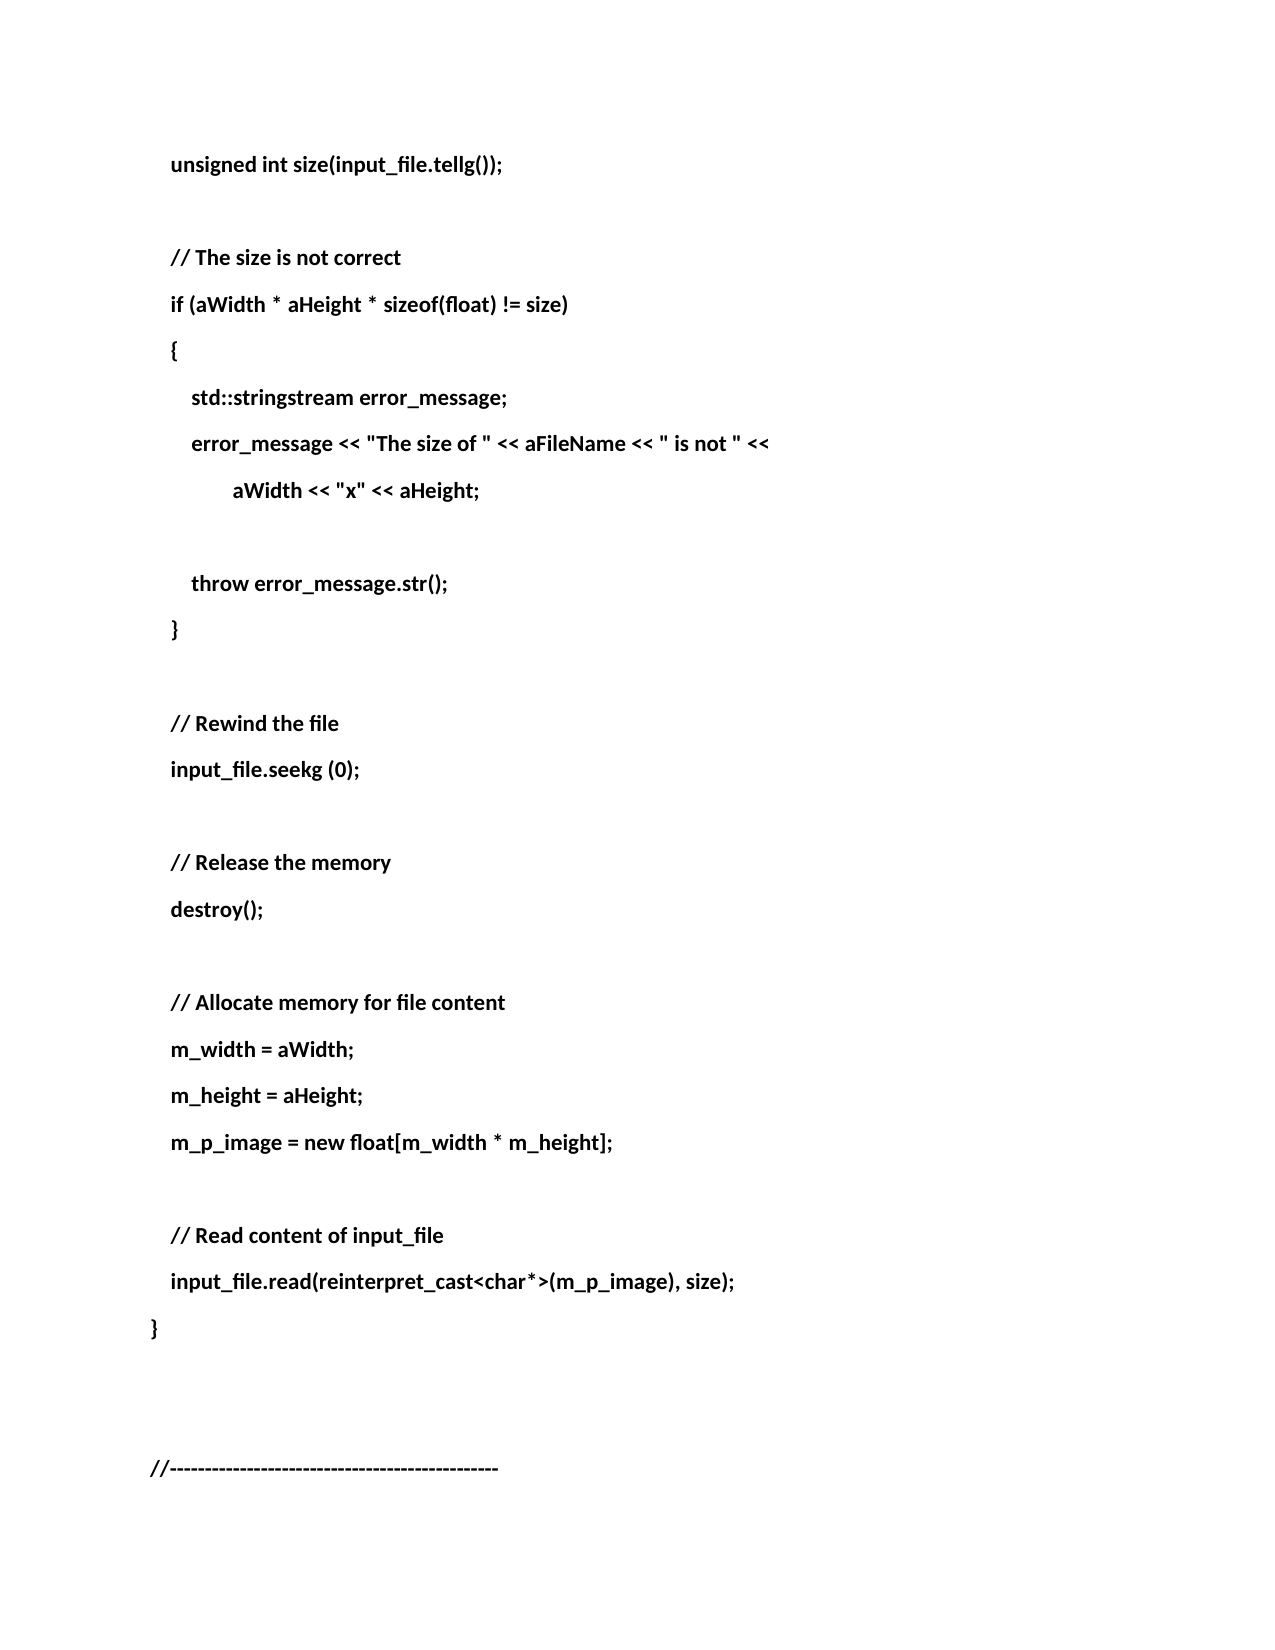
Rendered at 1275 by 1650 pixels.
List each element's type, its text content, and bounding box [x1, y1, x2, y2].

text // Rewind the file [150, 709, 1125, 737]
text } [150, 616, 1125, 644]
text //----------------------------------------------- [150, 1454, 1125, 1482]
text // Read content of input_file [150, 1221, 1125, 1249]
text throw error_message.str(); [150, 569, 1125, 597]
text destroy(); [150, 895, 1125, 923]
text { [150, 336, 1125, 364]
text input_file.read(reinterpret_cast<char*>(m_p_image), size); [150, 1267, 1125, 1296]
text error_message << "The size of " << aFileName << " is not " << [150, 429, 1125, 457]
text aWidth << "x" << aHeight; [150, 476, 1125, 504]
text input_file.seekg (0); [150, 755, 1125, 783]
text m_p_image = new float[m_width * m_height]; [150, 1128, 1125, 1156]
text // Allocate memory for file content [150, 988, 1125, 1016]
text std::stringstream error_message; [150, 383, 1125, 411]
text // Release the memory [150, 848, 1125, 876]
text // The size is not correct [150, 243, 1125, 271]
text m_width = aWidth; [150, 1035, 1125, 1063]
text if (aWidth * aHeight * sizeof(float) != size) [150, 290, 1125, 318]
text unsigned int size(input_file.tellg()); [150, 150, 1125, 178]
text m_height = aHeight; [150, 1081, 1125, 1109]
text } [150, 1314, 1125, 1342]
